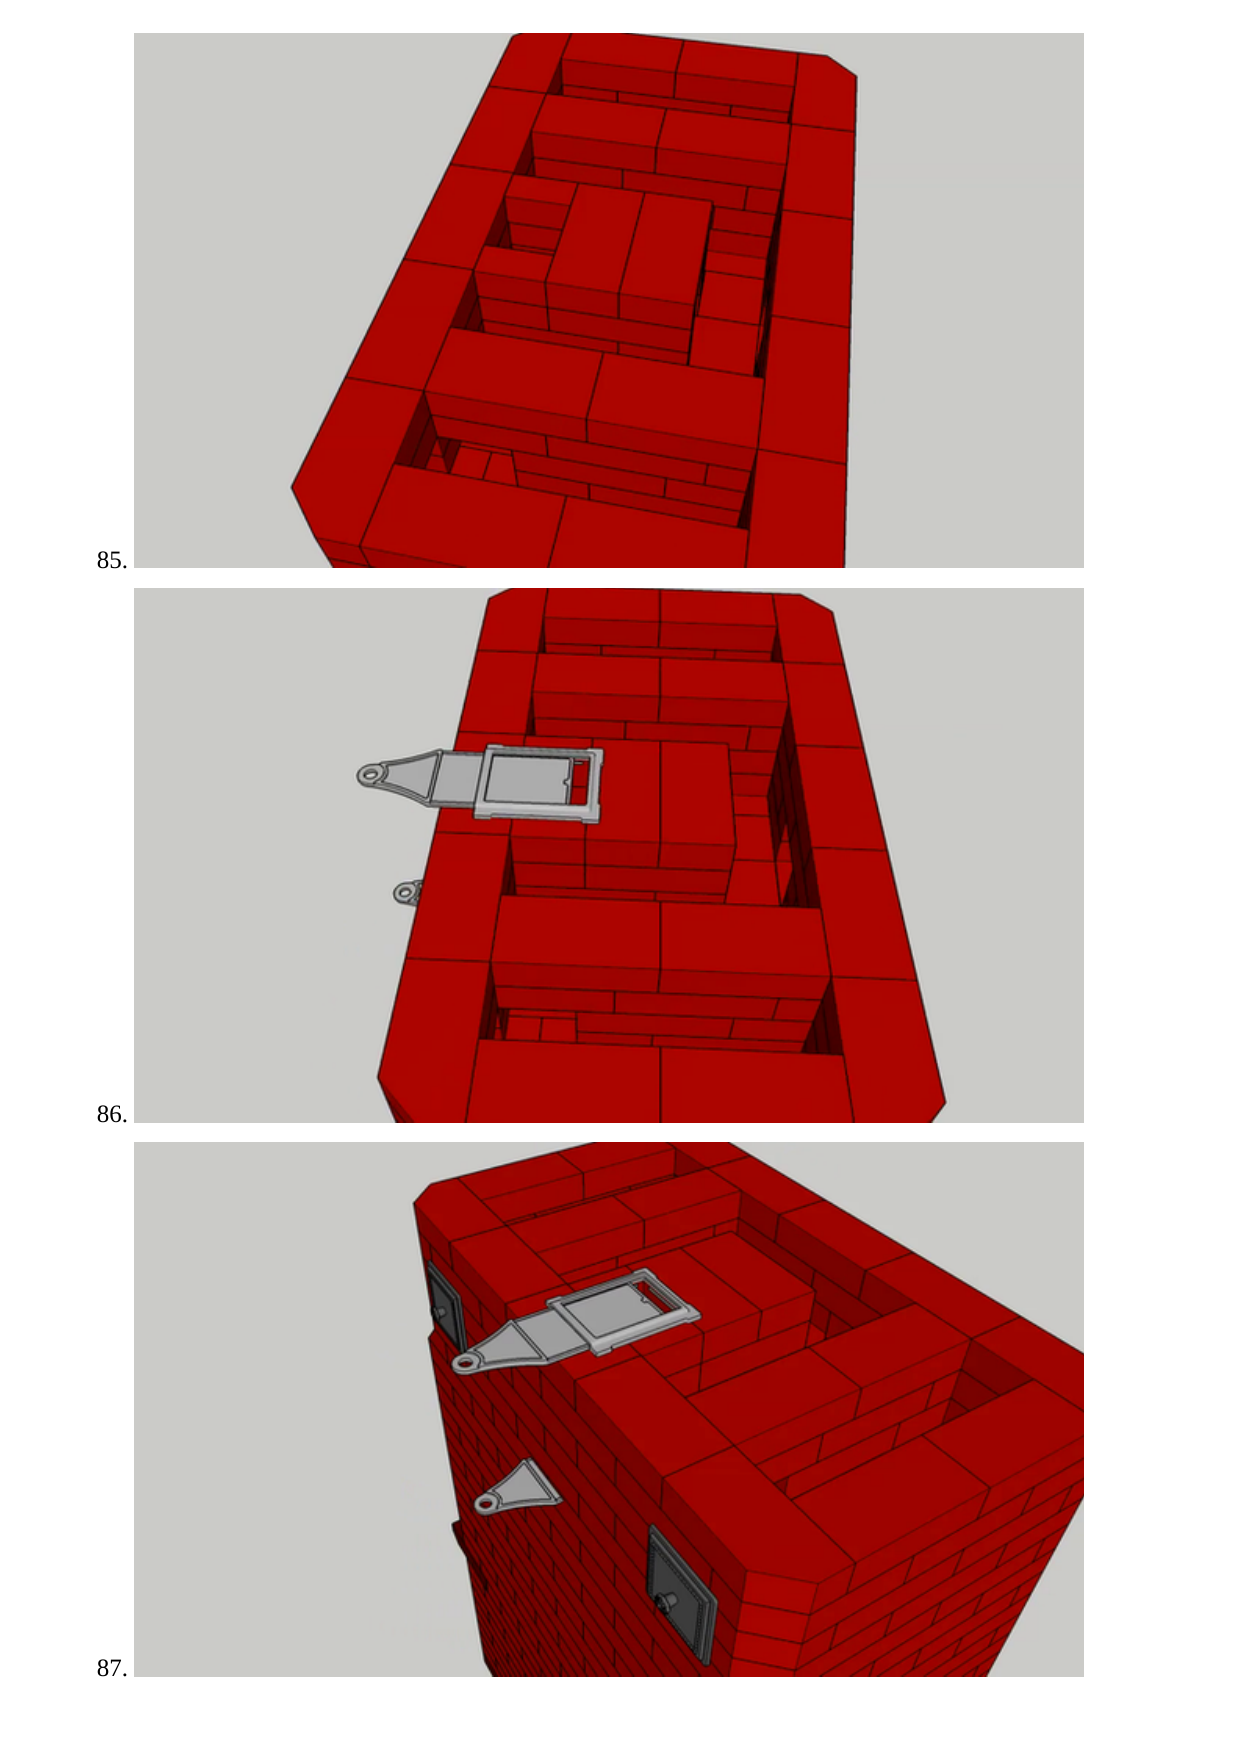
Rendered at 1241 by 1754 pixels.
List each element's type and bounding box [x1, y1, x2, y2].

picture [134, 588, 1084, 1123]
picture [134, 33, 1084, 568]
picture [134, 1142, 1084, 1677]
